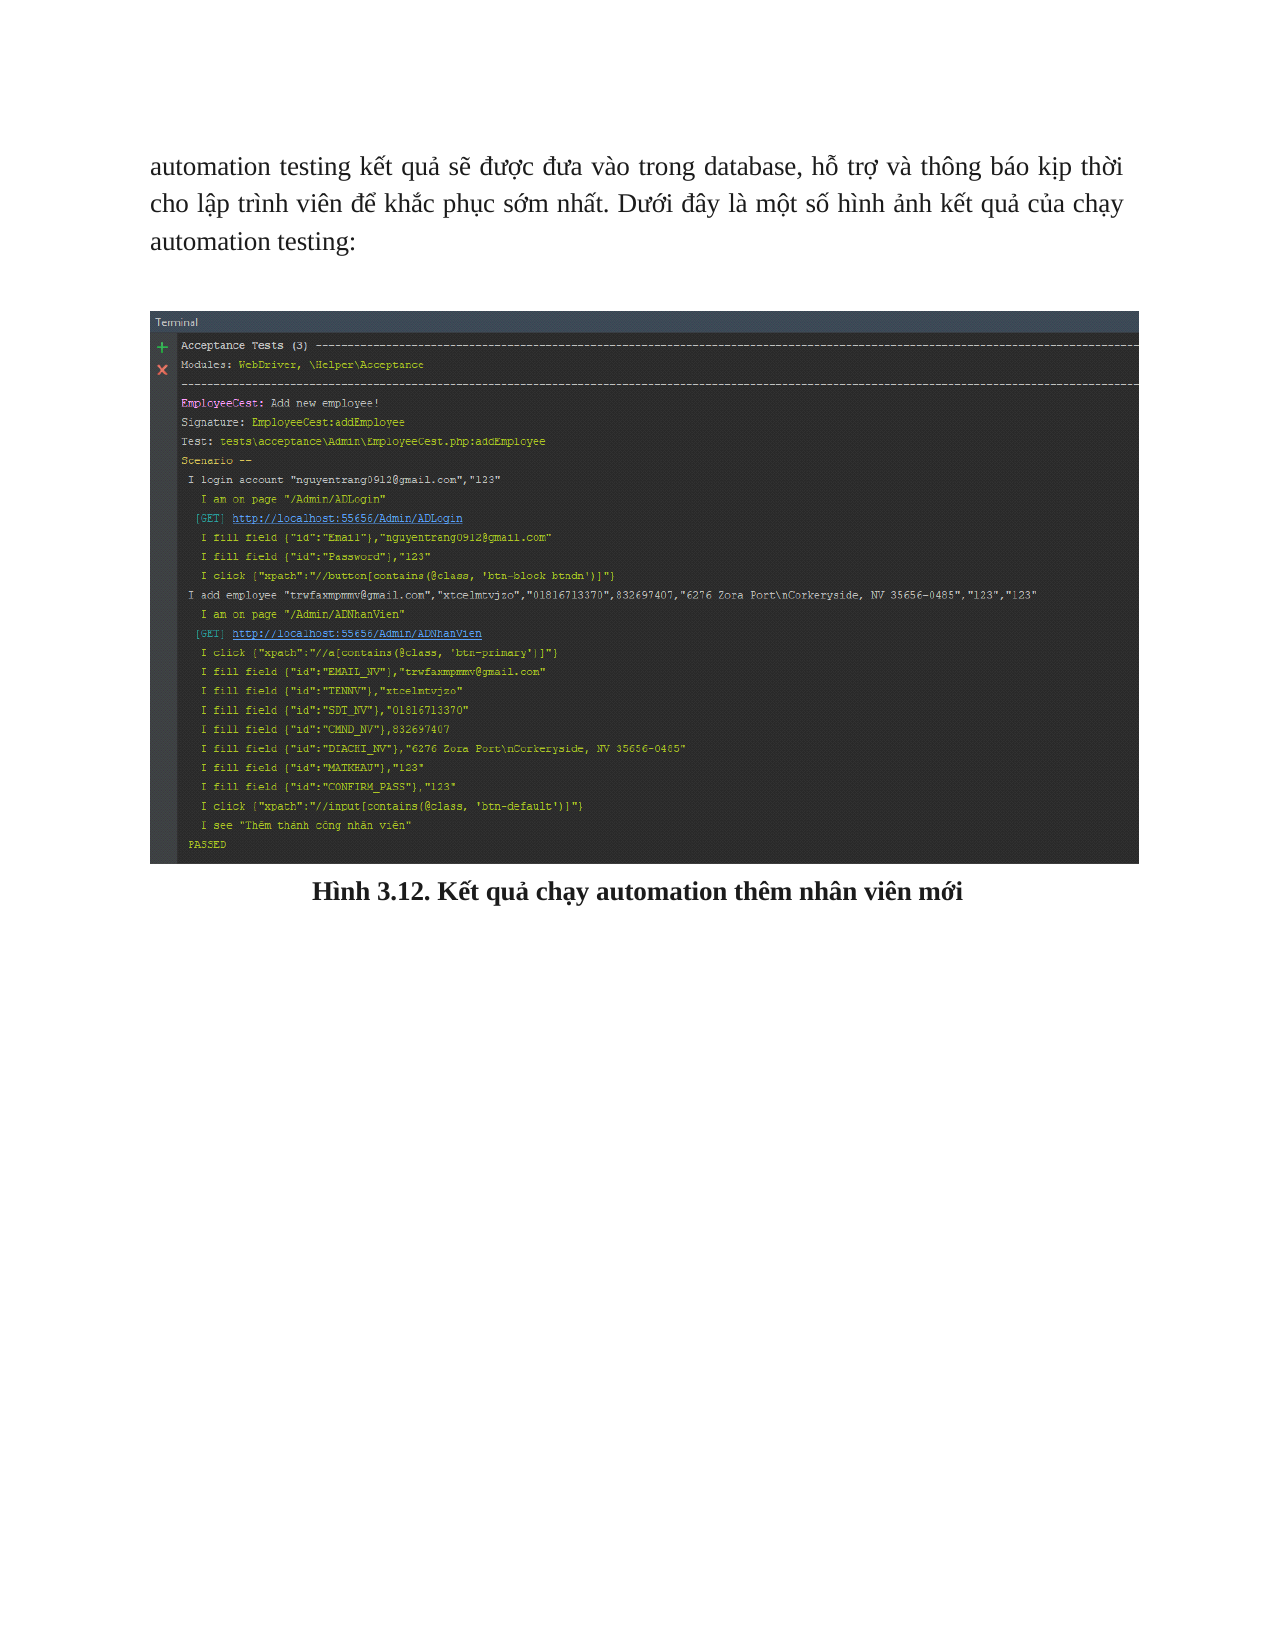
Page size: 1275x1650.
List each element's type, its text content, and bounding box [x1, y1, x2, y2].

text automation testing kết quả sẽ được đưa vào trong database, hỗ trợ và thông báo kịp thời cho lập trình viên để khắc phục sớm nhất. Dưới đây là một số hình ảnh kết quả của chạy automation testing: [150, 150, 1125, 256]
text Hình 3.12. Kết quả chạy automation thêm nhân viên mới [150, 875, 1125, 906]
